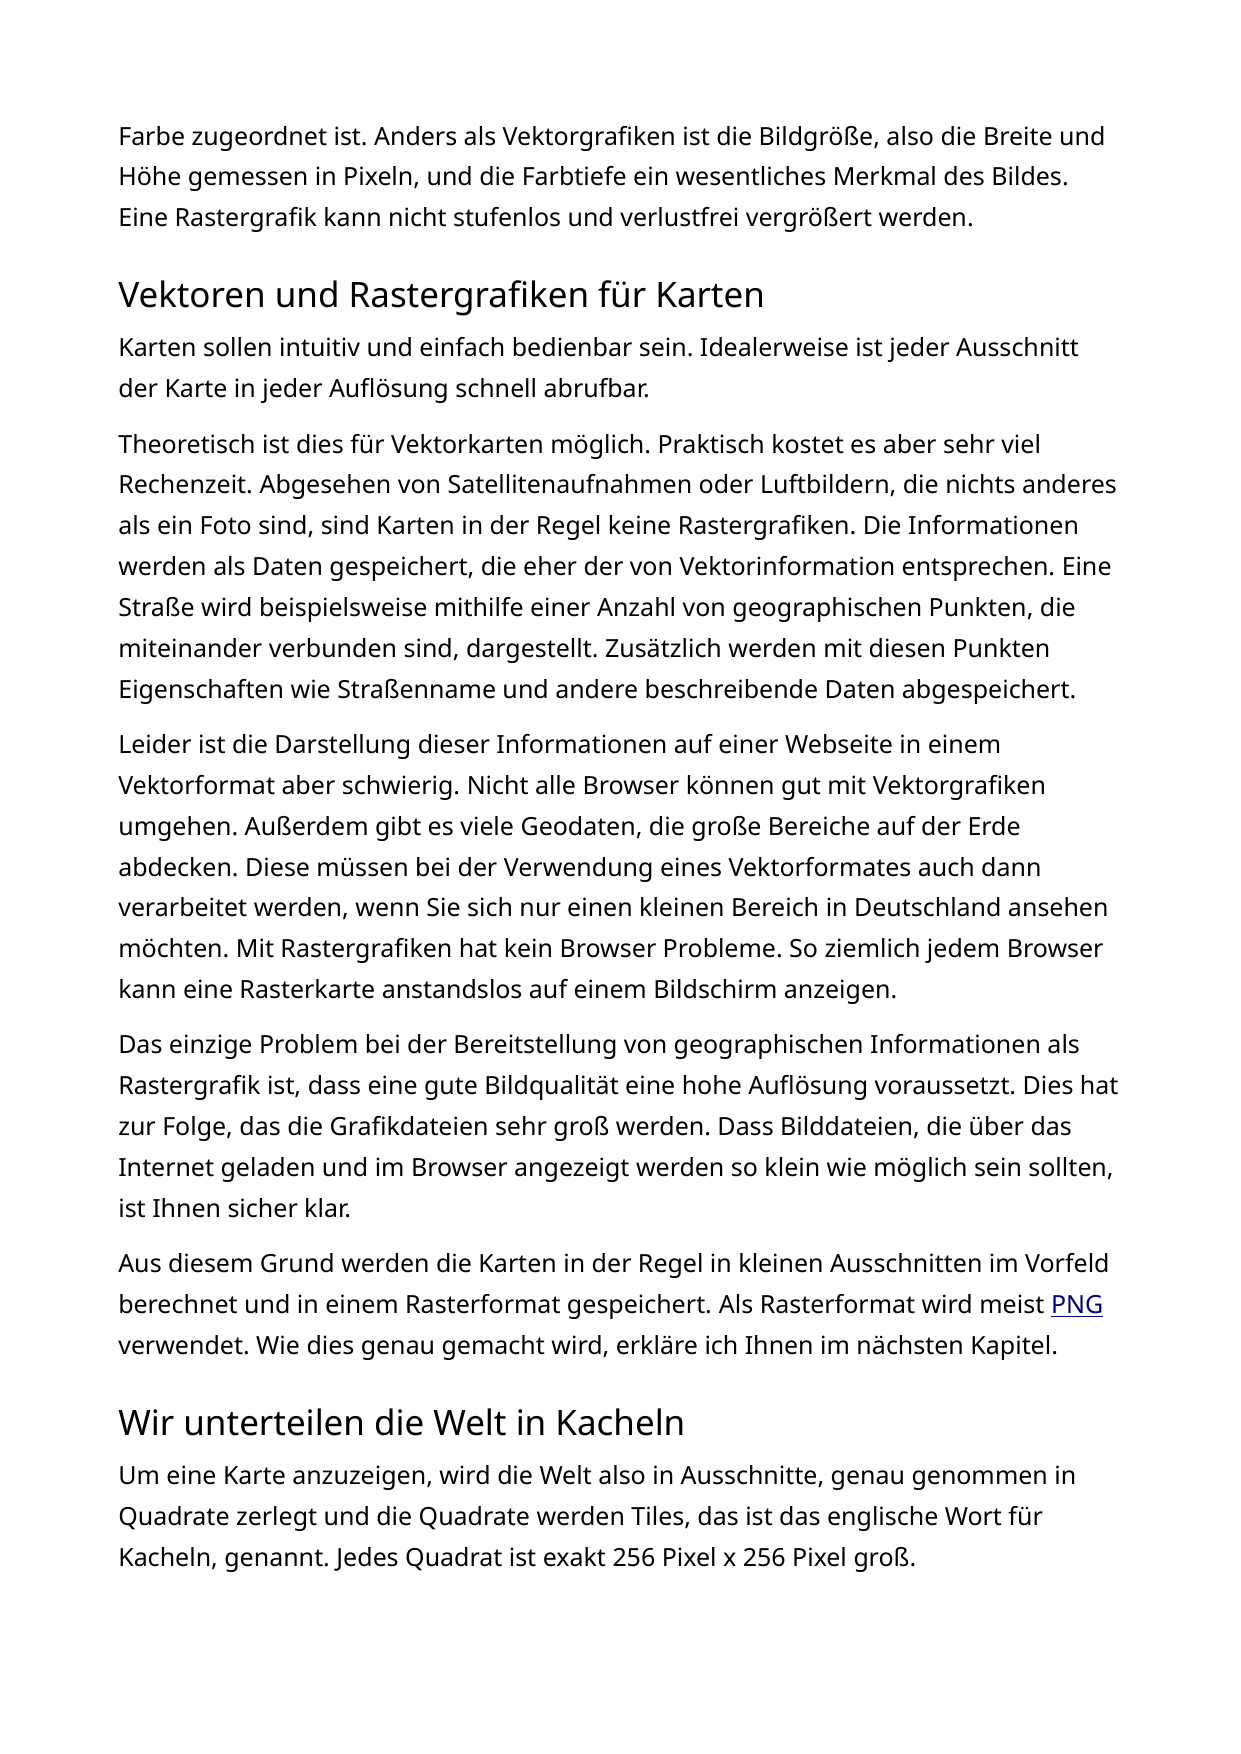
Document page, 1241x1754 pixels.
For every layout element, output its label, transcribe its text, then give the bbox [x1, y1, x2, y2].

subtitle Vektoren und Rastergrafiken für Karten [118, 270, 1122, 317]
subtitle Wir unterteilen die Welt in Kacheln [118, 1397, 1122, 1445]
text Karten sollen intuitiv und einfach bedienbar sein. Idealerweise ist jeder Ausschnitt der Karte in jeder Auflösung schnell abrufbar. [118, 330, 1122, 405]
text Das einzige Problem bei der Bereitstellung von geographischen Informationen als Rastergrafik ist, dass eine gute Bildqualität eine hohe Auflösung voraussetzt. Dies hat zur Folge, das die Grafikdateien sehr groß werden. Dass Bilddateien, die über das Internet geladen und im Browser angezeigt werden so klein wie möglich sein sollten, ist Ihnen sicher klar. [118, 1027, 1122, 1224]
text Leider ist die Darstellung dieser Informationen auf einer Webseite in einem Vektorformat aber schwierig. Nicht alle Browser können gut mit Vektorgrafiken umgehen. Außerdem gibt es viele Geodaten, die große Bereiche auf der Erde abdecken. Diese müssen bei der Verwendung eines Vektorformates auch dann verarbeitet werden, wenn Sie sich nur einen kleinen Bereich in Deutschland ansehen möchten. Mit Rastergrafiken hat kein Browser Probleme. So ziemlich jedem Browser kann eine Rasterkarte anstandslos auf einem Bildschirm anzeigen. [118, 727, 1122, 1006]
text Aus diesem Grund werden die Karten in der Regel in kleinen Ausschnitten im Vorfeld berechnet und in einem Rasterformat gespeichert. Als Rasterformat wird meist PNG verwendet. Wie dies genau gemacht wird, erkläre ich Ihnen im nächsten Kapitel. [118, 1246, 1122, 1362]
text Theoretisch ist dies für Vektorkarten möglich. Praktisch kostet es aber sehr viel Rechenzeit. Abgesehen von Satellitenaufnahmen oder Luftbildern, die nichts anderes als ein Foto sind, sind Karten in der Regel keine Rastergrafiken. Die Informationen werden als Daten gespeichert, die eher der von Vektorinformation entsprechen. Eine Straße wird beispielsweise mithilfe einer Anzahl von geographischen Punkten, die miteinander verbunden sind, dargestellt. Zusätzlich werden mit diesen Punkten Eigenschaften wie Straßenname und andere beschreibende Daten abgespeichert. [118, 426, 1122, 705]
text Farbe zugeordnet ist. Anders als Vektorgrafiken ist die Bildgröße, also die Breite und Höhe gemessen in Pixeln, und die Farbtiefe ein wesentliches Merkmal des Bildes. Eine Rastergrafik kann nicht stufenlos und verlustfrei vergrößert werden. [118, 118, 1122, 234]
text Um eine Karte anzuzeigen, wird die Welt also in Ausschnitte, genau genommen in Quadrate zerlegt und die Quadrate werden Tiles, das ist das englische Wort für Kacheln, genannt. Jedes Quadrat ist exakt 256 Pixel x 256 Pixel groß. [118, 1458, 1122, 1573]
